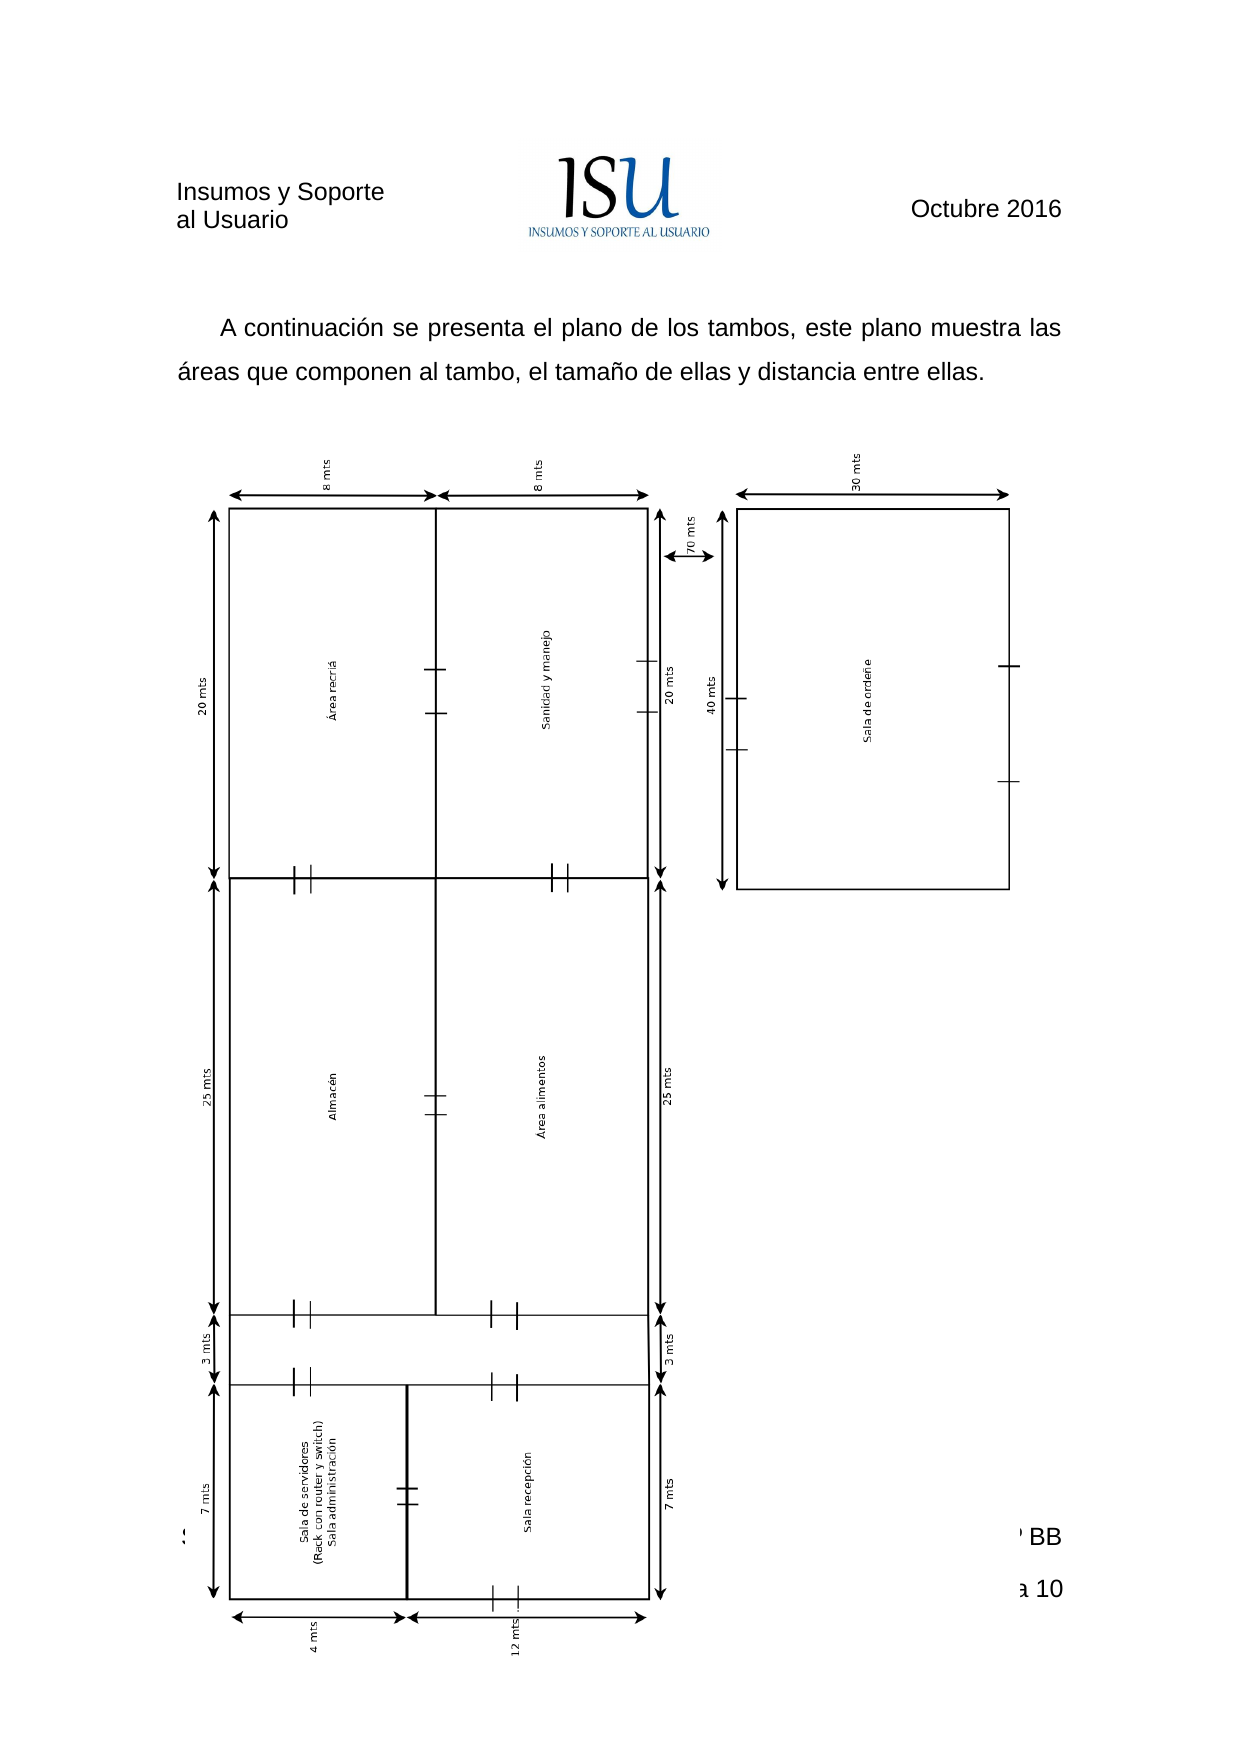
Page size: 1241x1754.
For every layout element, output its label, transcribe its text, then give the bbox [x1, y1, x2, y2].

picture [185, 442, 1021, 1667]
picture [517, 138, 723, 252]
text A continuación se presenta el plano de los tambos, este plano muestra las áreas que componen al tambo, el tamaño de ellas y distancia entre ellas. [177, 313, 1063, 385]
